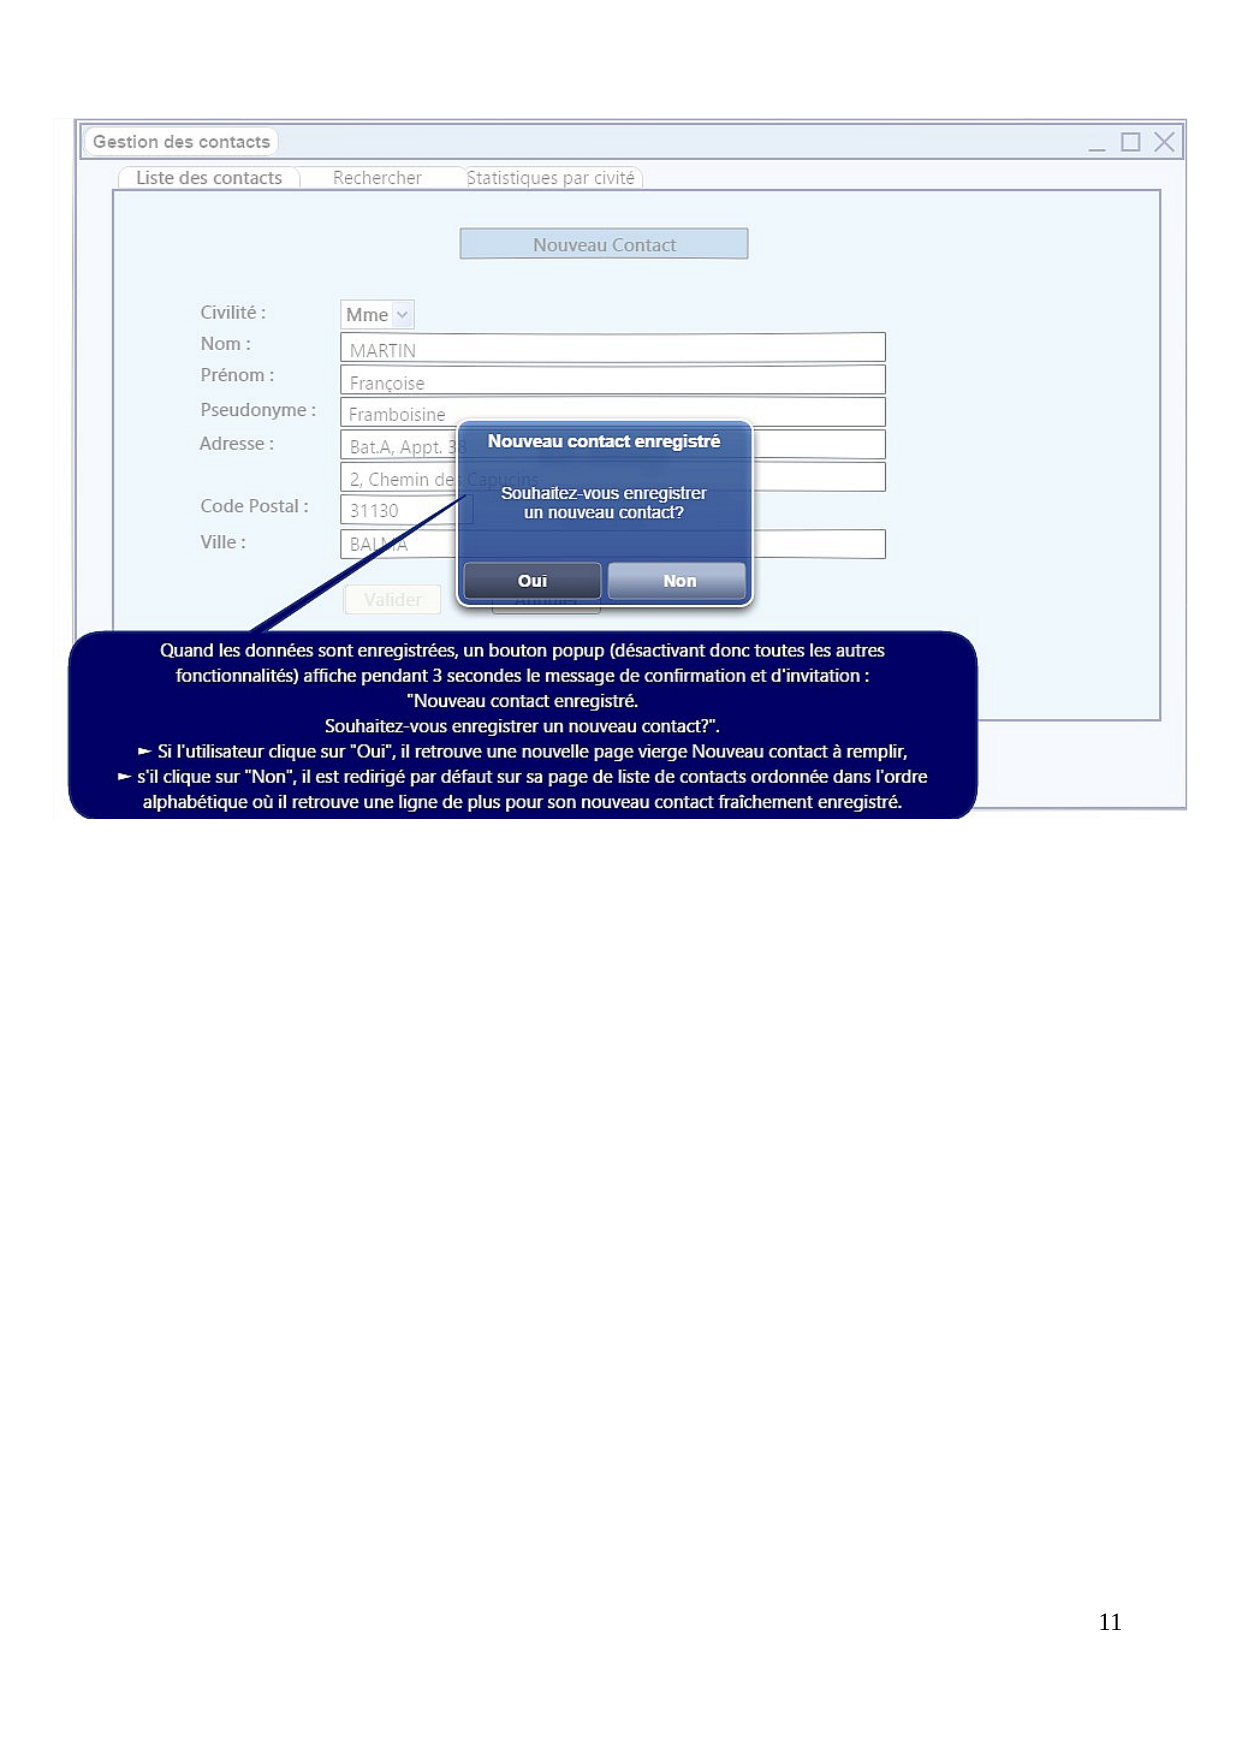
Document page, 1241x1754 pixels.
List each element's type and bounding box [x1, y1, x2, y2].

picture [53, 118, 1188, 819]
